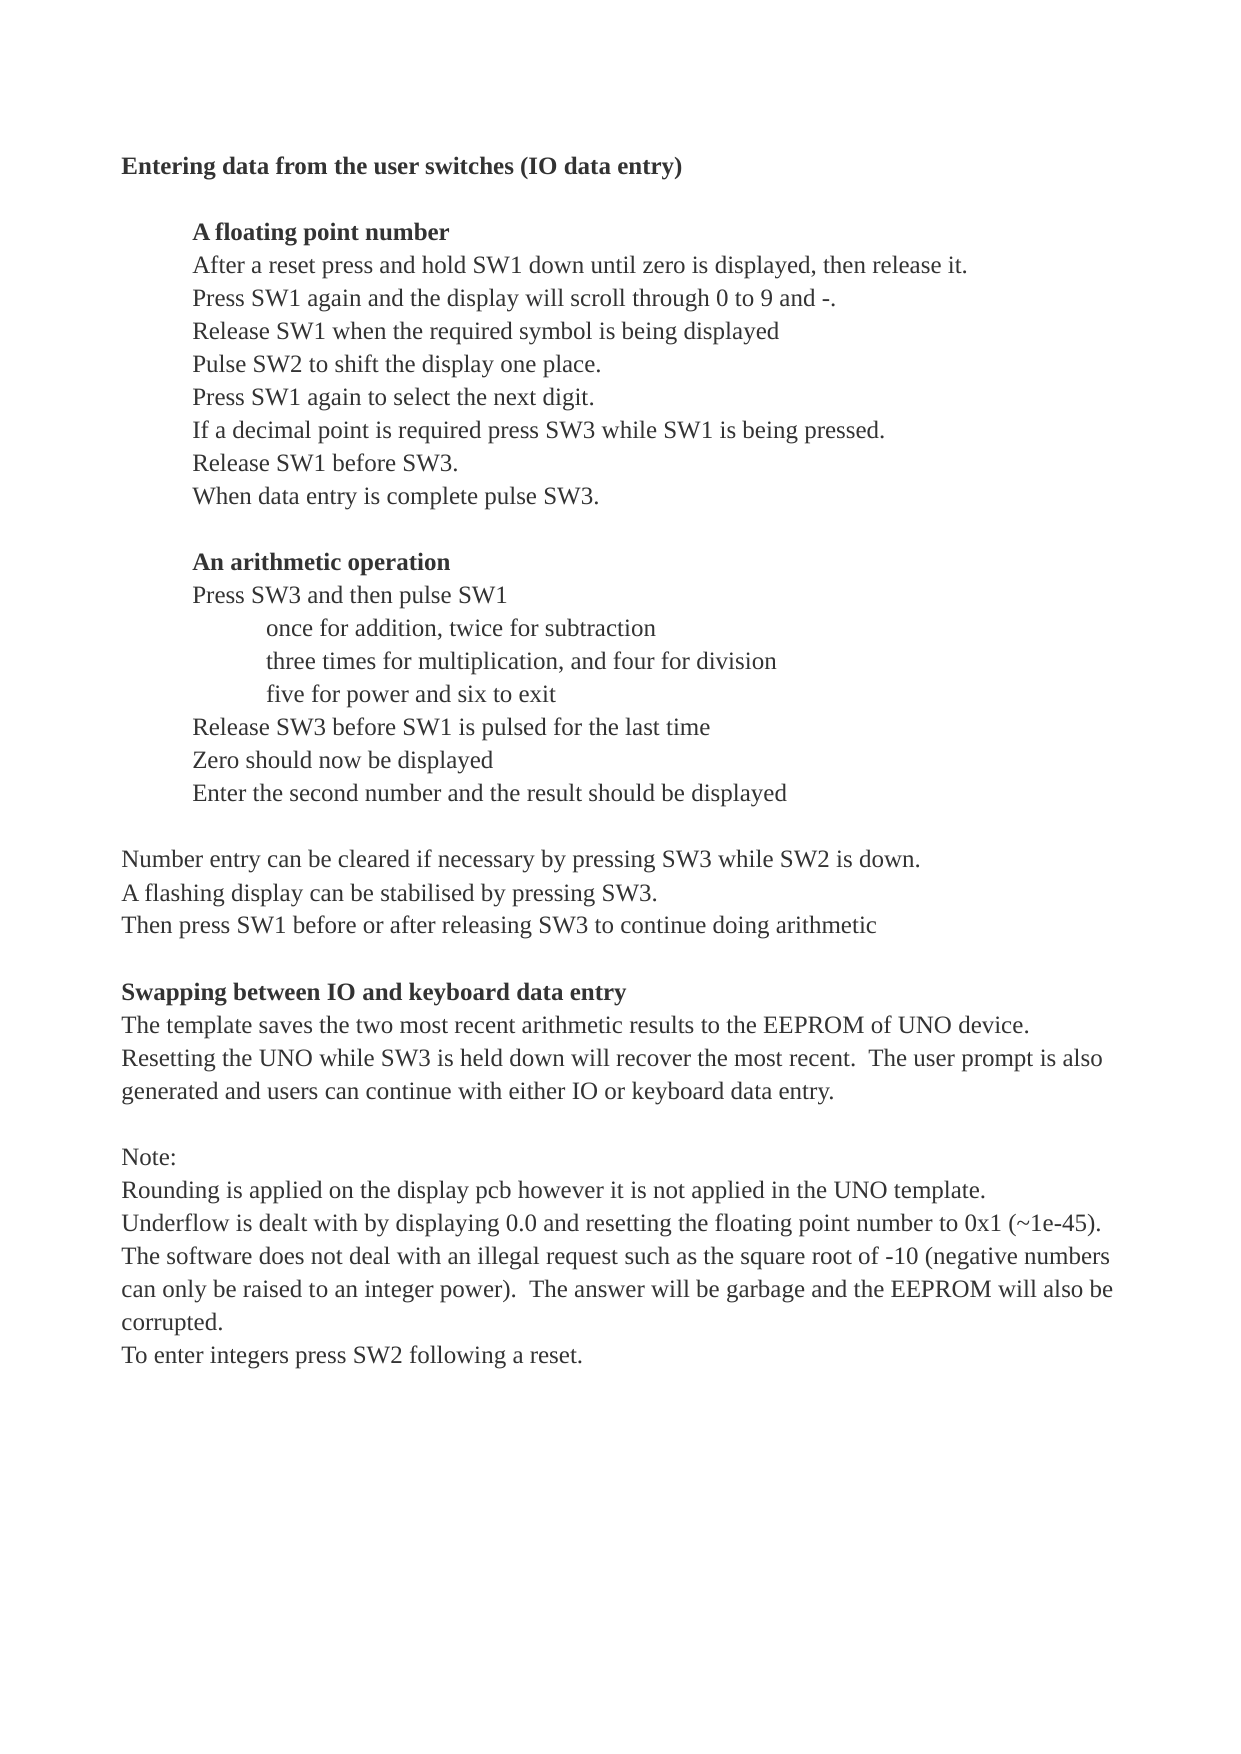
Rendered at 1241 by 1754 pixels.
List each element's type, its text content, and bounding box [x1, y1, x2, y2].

text Rounding is applied on the display pcb however it is not applied in the UNO template. [119, 1175, 1122, 1203]
text Number entry can be cleared if necessary by pressing SW3 while SW2 is down. [119, 844, 1122, 873]
text Then press SW1 before or after releasing SW3 to continue doing arithmetic [119, 911, 1122, 939]
text Press SW3 and then pulse SW1 [119, 580, 1122, 609]
text If a decimal point is required press SW3 while SW1 is being pressed. [119, 415, 1122, 444]
text three times for multiplication, and four for division [119, 646, 1122, 675]
text Release SW1 when the required symbol is being displayed [119, 316, 1122, 345]
text A floating point number [119, 217, 1122, 246]
text Release SW1 before SW3. [119, 448, 1122, 477]
text The template saves the two most recent arithmetic results to the EEPROM of UNO device. [119, 1010, 1122, 1038]
text Resetting the UNO while SW3 is held down will recover the most recent. The user prompt is also generated and users can continue with either IO or keyboard data entry. [119, 1043, 1122, 1104]
text The software does not deal with an illegal request such as the square root of -10 (negative numbers can only be raised to an integer power). The answer will be garbage and the EEPROM will also be corrupted. [119, 1241, 1122, 1336]
text Release SW3 before SW1 is pulsed for the last time [119, 712, 1122, 741]
text Zero should now be displayed [119, 746, 1122, 774]
text Underflow is dealt with by displaying 0.0 and resetting the floating point number to 0x1 (~1e-45). [119, 1208, 1122, 1237]
text When data entry is complete pulse SW3. [119, 481, 1122, 510]
text After a reset press and hold SW1 down until zero is displayed, then release it. [119, 250, 1122, 279]
text Swapping between IO and keyboard data entry [119, 977, 1122, 1005]
text Pulse SW2 to shift the display one place. [119, 349, 1122, 378]
text Press SW1 again to select the next digit. [119, 382, 1122, 411]
text five for power and six to exit [119, 679, 1122, 708]
text Enter the second number and the result should be displayed [119, 778, 1122, 807]
text To enter integers press SW2 following a reset. [119, 1340, 1122, 1369]
text A flashing display can be stabilised by pressing SW3. [119, 878, 1122, 906]
text once for addition, twice for subtraction [119, 613, 1122, 642]
text Note: [119, 1142, 1122, 1171]
text An arithmetic operation [119, 547, 1122, 576]
text Press SW1 again and the display will scroll through 0 to 9 and -. [119, 283, 1122, 312]
text Entering data from the user switches (IO data entry) [119, 151, 1122, 180]
